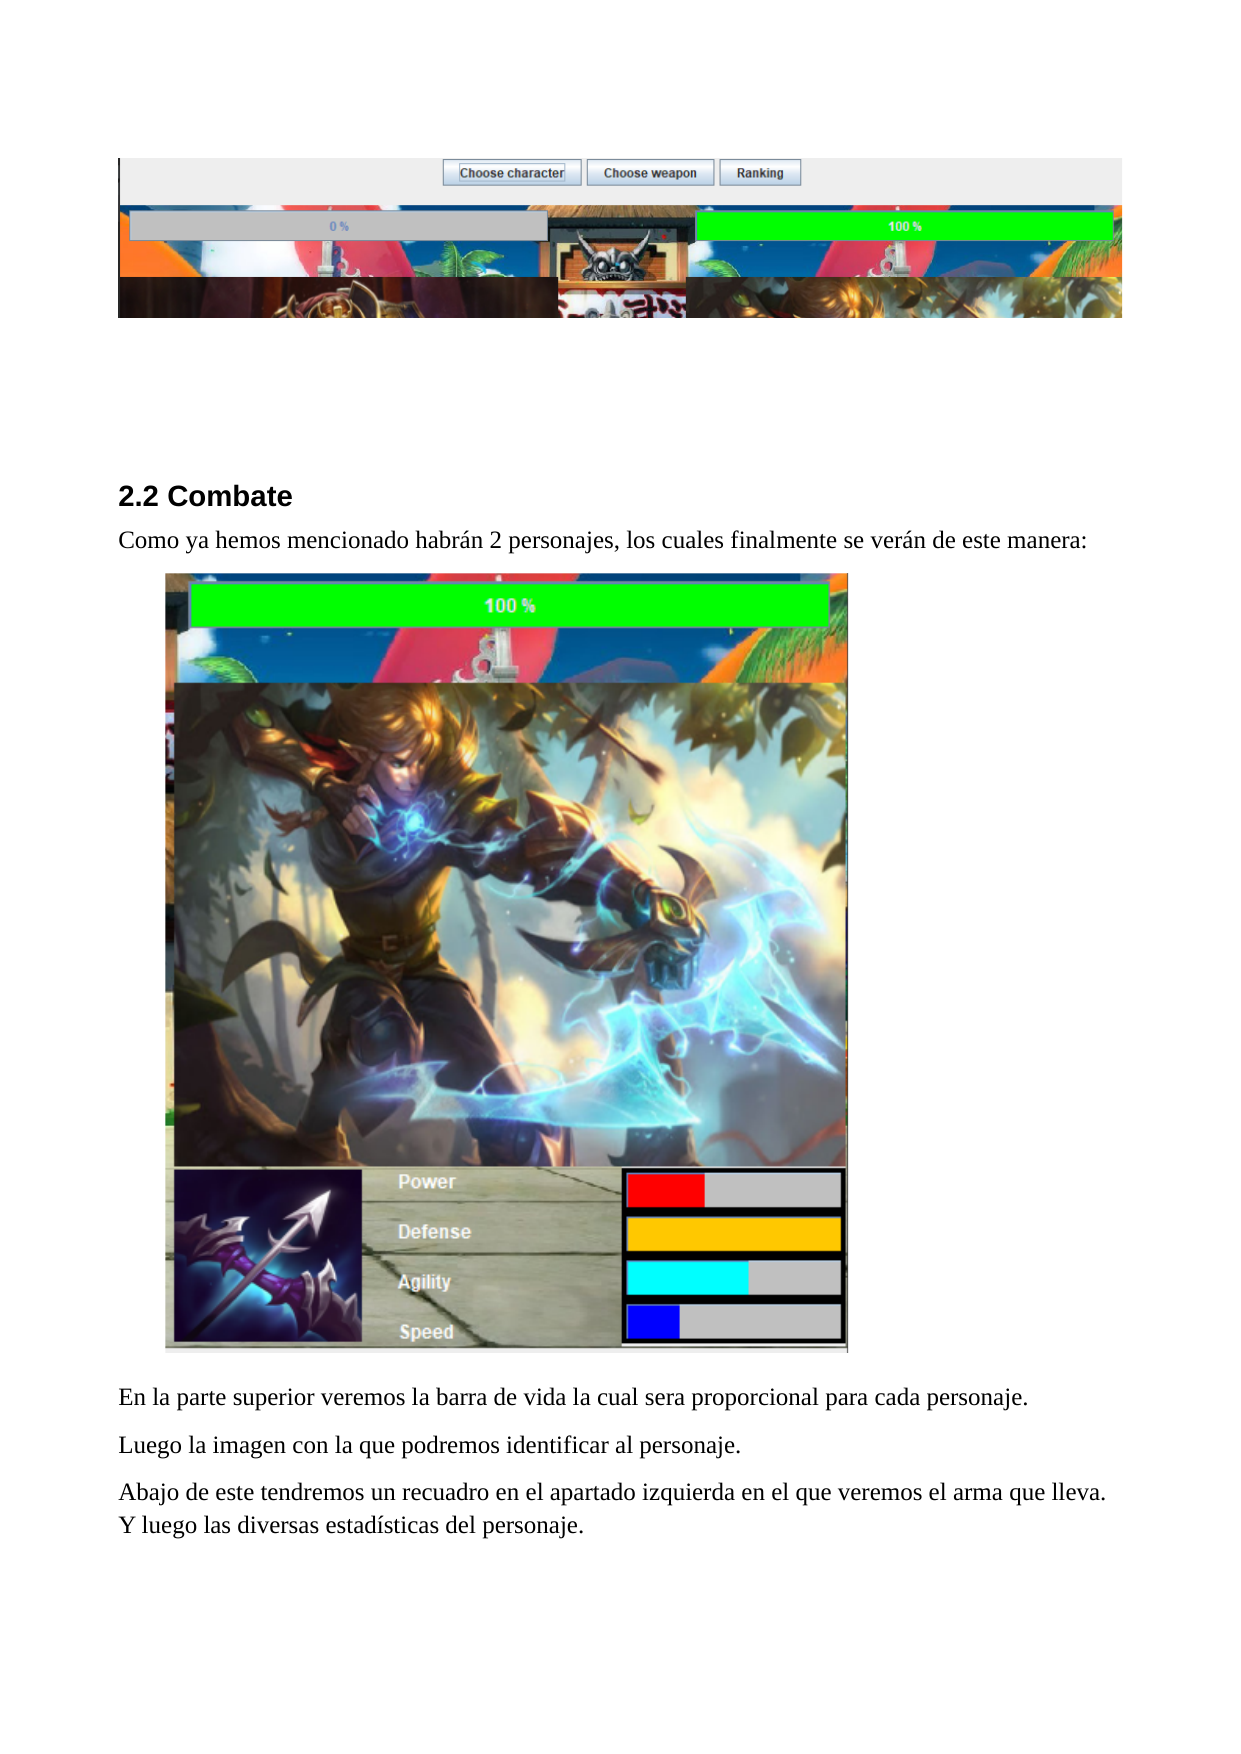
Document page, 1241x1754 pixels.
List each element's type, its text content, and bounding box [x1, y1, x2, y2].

text En la parte superior veremos la barra de vida la cual sera proporcional para cada personaje. [118, 1382, 1122, 1411]
subtitle 2.2 Combate [118, 479, 1122, 513]
picture [118, 158, 1123, 318]
picture [165, 573, 849, 1353]
text Abajo de este tendremos un recuadro en el apartado izquierda en el que veremos el arma que lleva. Y luego las diversas estadísticas del personaje. [118, 1477, 1122, 1539]
text Luego la imagen con la que podremos identificar al personaje. [118, 1430, 1122, 1459]
text Como ya hemos mencionado habrán 2 personajes, los cuales finalmente se verán de este manera: [118, 525, 1122, 554]
